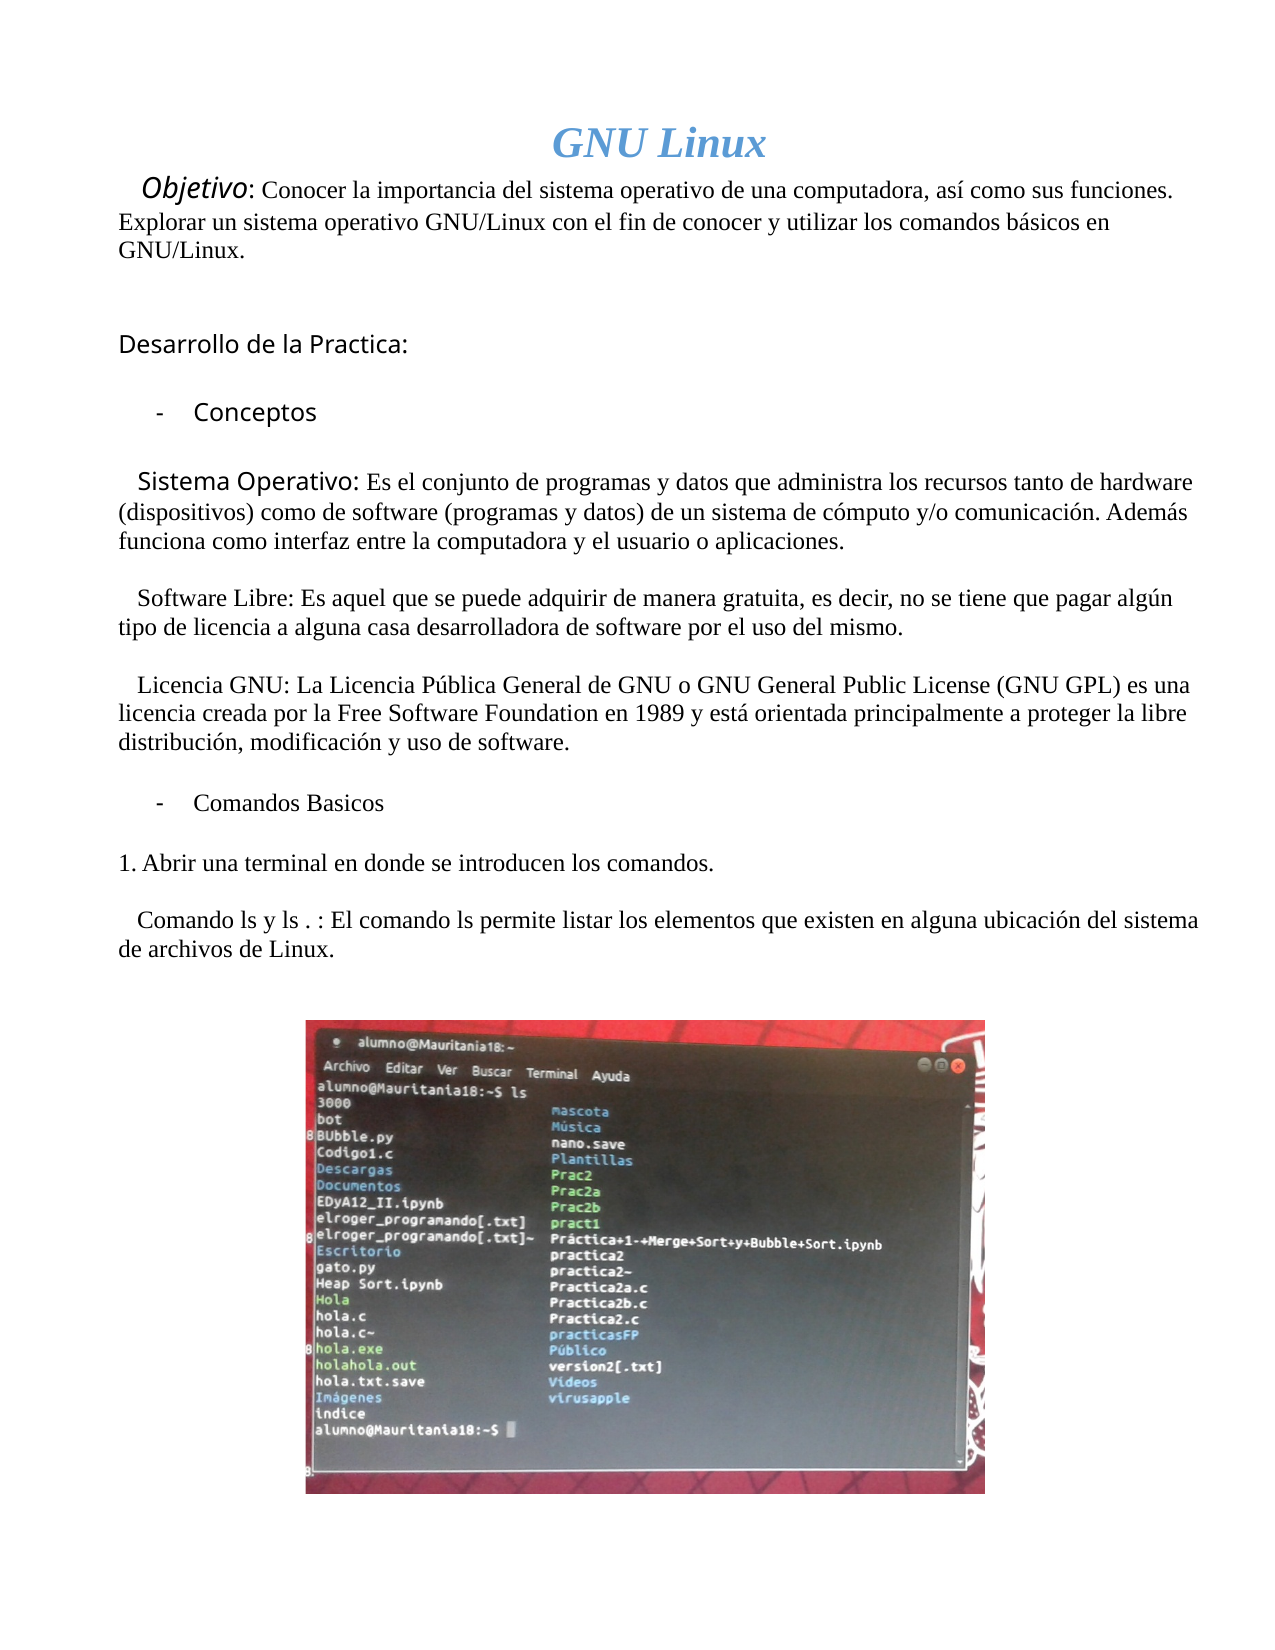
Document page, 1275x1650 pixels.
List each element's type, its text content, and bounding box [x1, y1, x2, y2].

text Licencia GNU: La Licencia Pública General de GNU o GNU General Public License (GNU GPL) es una licencia creada por la Free Software Foundation en 1989 y está orientada principalmente a proteger la libre distribución, modificación y uso de software. [118, 670, 1205, 756]
list Comandos Basicos [156, 785, 1205, 819]
text Sistema Operativo: Es el conjunto de programas y datos que administra los recursos tanto de hardware (dispositivos) como de software (programas y datos) de un sistema de cómputo y/o comunicación. Además funciona como interfaz entre la computadora y el usuario o aplicaciones. [118, 463, 1205, 555]
text Comando ls y ls . : El comando ls permite listar los elementos que existen en alguna ubicación del sistema de archivos de Linux. [118, 905, 1205, 963]
text 1. Abrir una terminal en donde se introducen los comandos. [118, 848, 1205, 876]
text GNU Linux [118, 117, 1205, 167]
text Software Libre: Es aquel que se puede adquirir de manera gratuita, es decir, no se tiene que pagar algún tipo de licencia a alguna casa desarrolladora de software por el uso del mismo. [118, 583, 1205, 641]
list Conceptos [156, 395, 1205, 429]
text Desarrollo de la Practica: [118, 327, 1205, 361]
text Objetivo: Conocer la importancia del sistema operativo de una computadora, así como sus funciones. Explorar un sistema operativo GNU/Linux con el fin de conocer y utilizar los comandos básicos en GNU/Linux. [118, 167, 1205, 264]
